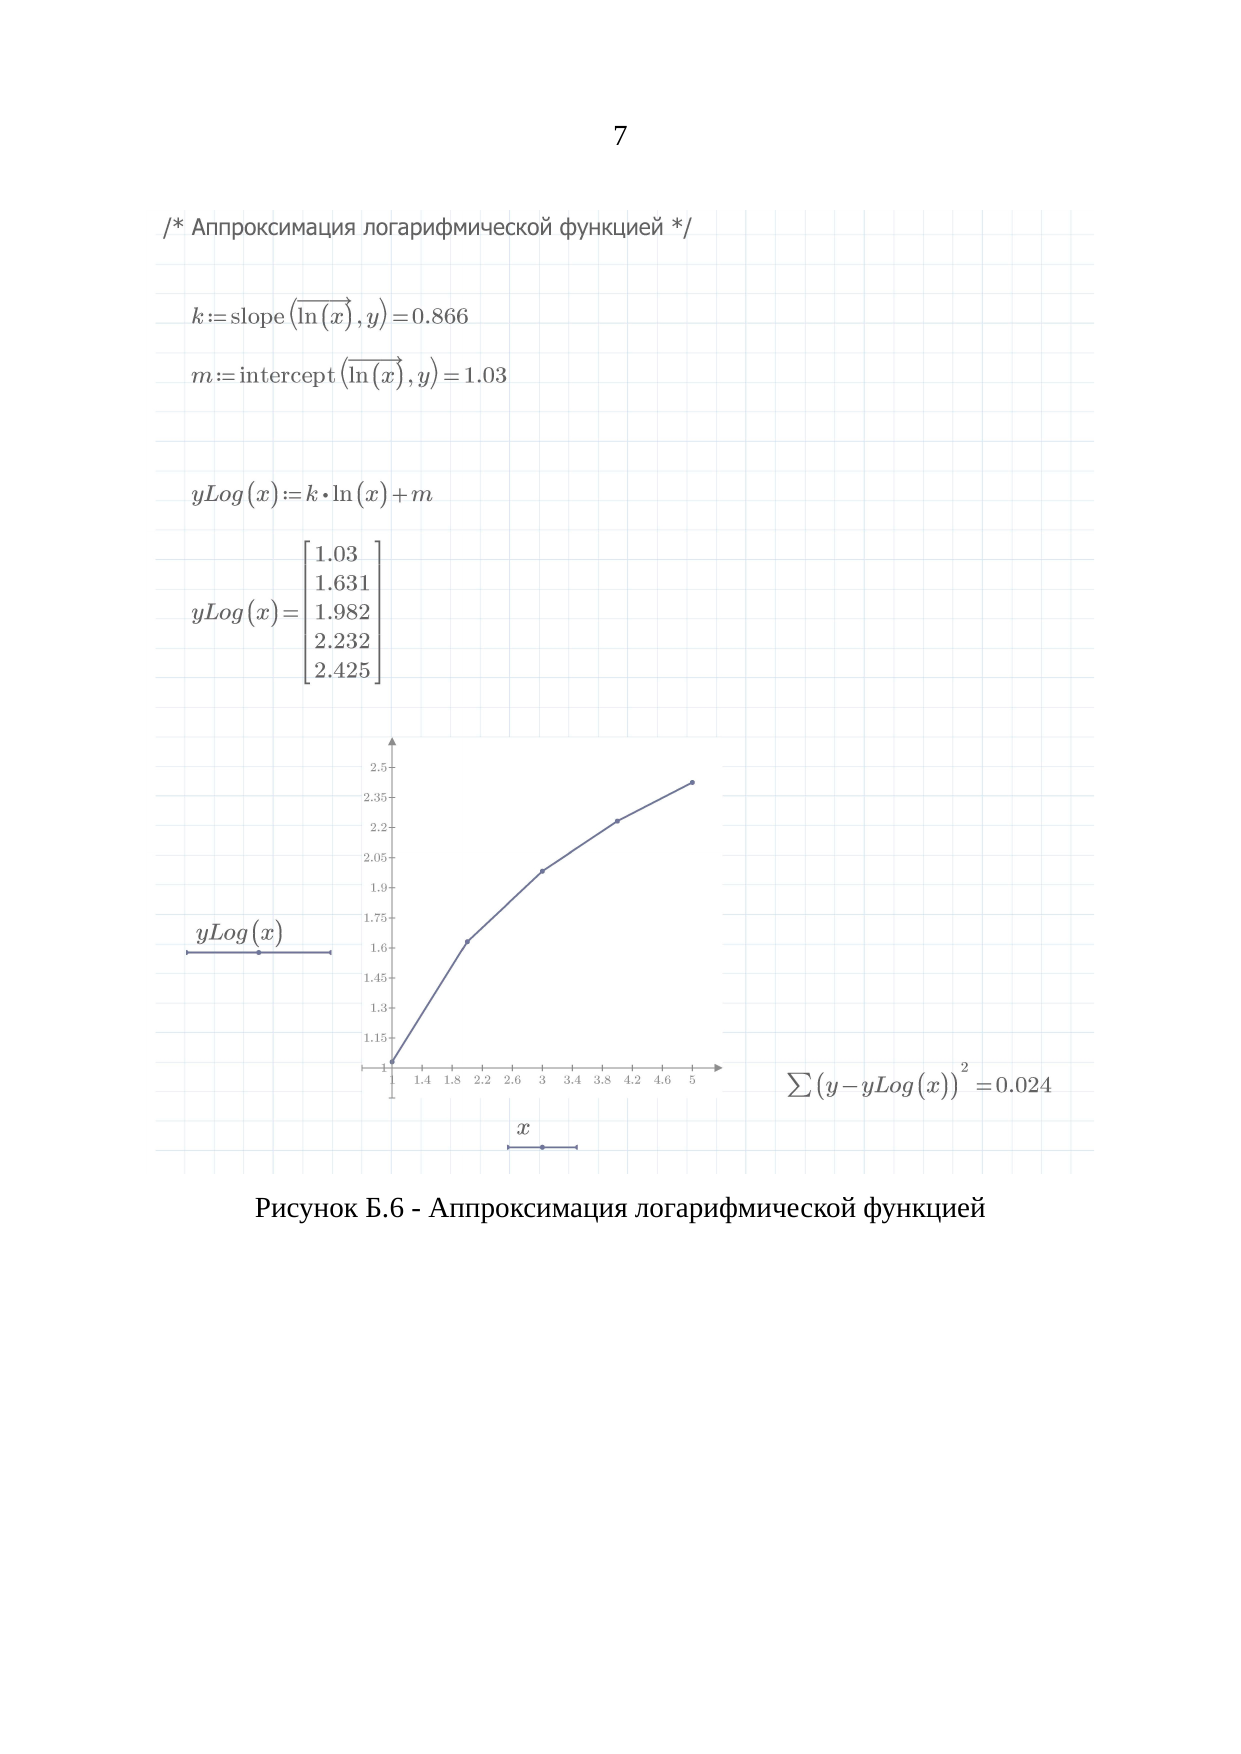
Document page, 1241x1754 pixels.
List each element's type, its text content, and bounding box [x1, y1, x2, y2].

text Рисунок Б.6 - Аппроксимация логарифмической функцией [146, 1174, 1094, 1224]
picture [146, 210, 1095, 1174]
